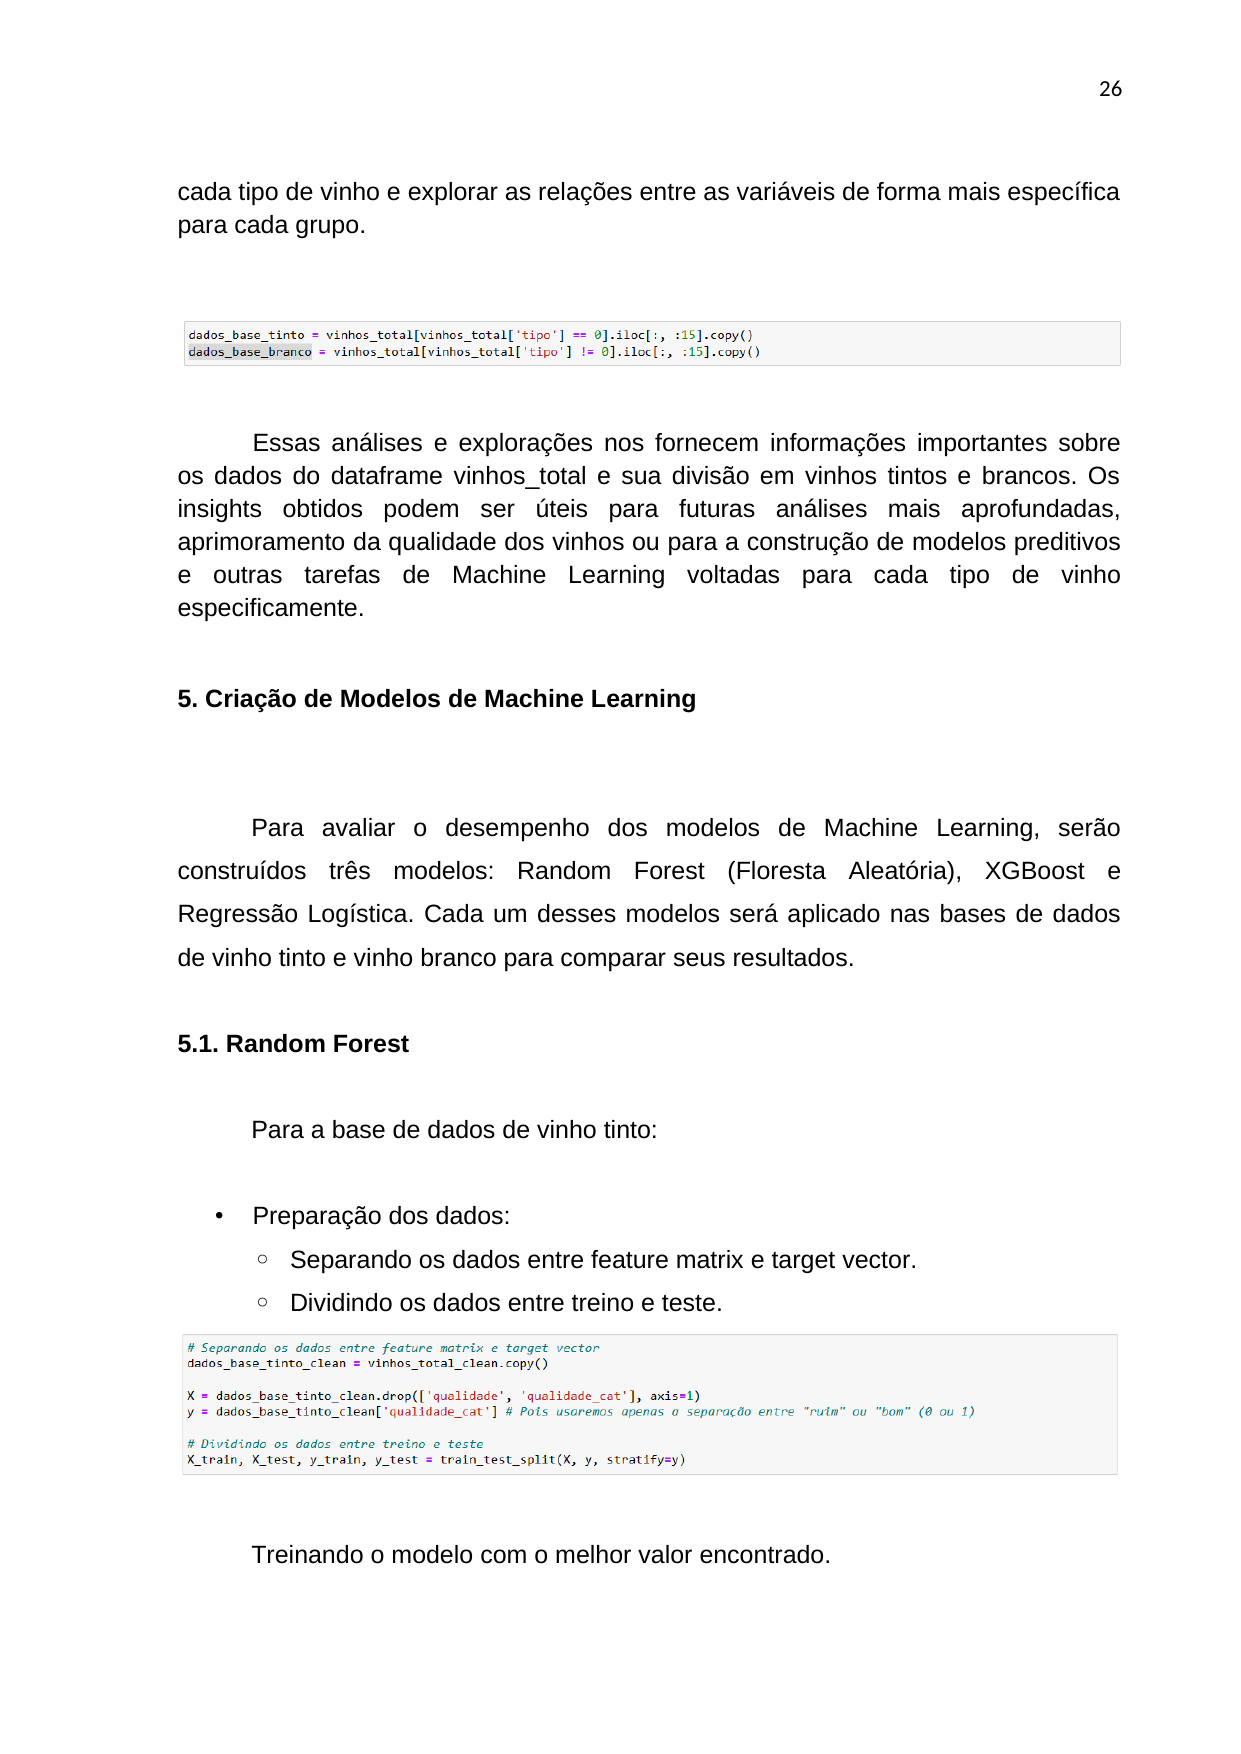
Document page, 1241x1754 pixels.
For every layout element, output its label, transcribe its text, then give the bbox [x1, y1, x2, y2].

list Separando os dados entre feature matrix e target vector. [252, 1244, 1122, 1273]
list Dividindo os dados entre treino e teste. [252, 1288, 1122, 1317]
list Preparação dos dados: [215, 1201, 1122, 1230]
picture [177, 317, 1123, 370]
text Essas análises e explorações nos fornecem informações importantes sobre os dados do dataframe vinhos_total e sua divisão em vinhos tintos e brancos. Os insights obtidos podem ser úteis para futuras análises mais aprofundadas, aprimoramento da qualidade dos vinhos ou para a construção de modelos preditivos e outras tarefas de Machine Learning voltadas para cada tipo de vinho especificamente. [177, 428, 1122, 622]
subtitle 5.1. Random Forest [177, 1029, 1122, 1058]
text cada tipo de vinho e explorar as relações entre as variáveis de forma mais específica para cada grupo. [177, 177, 1122, 239]
text Para avaliar o desempenho dos modelos de Machine Learning, serão construídos três modelos: Random Forest (Floresta Aleatória), XGBoost e Regressão Logística. Cada um desses modelos será aplicado nas bases de dados de vinho tinto e vinho branco para comparar seus resultados. [177, 813, 1122, 971]
text Treinando o modelo com o melhor valor encontrado. [177, 1539, 1122, 1568]
picture [177, 1331, 1123, 1482]
text Para a base de dados de vinho tinto: [177, 1115, 1122, 1144]
subtitle 5. Criação de Modelos de Machine Learning [177, 684, 1122, 713]
